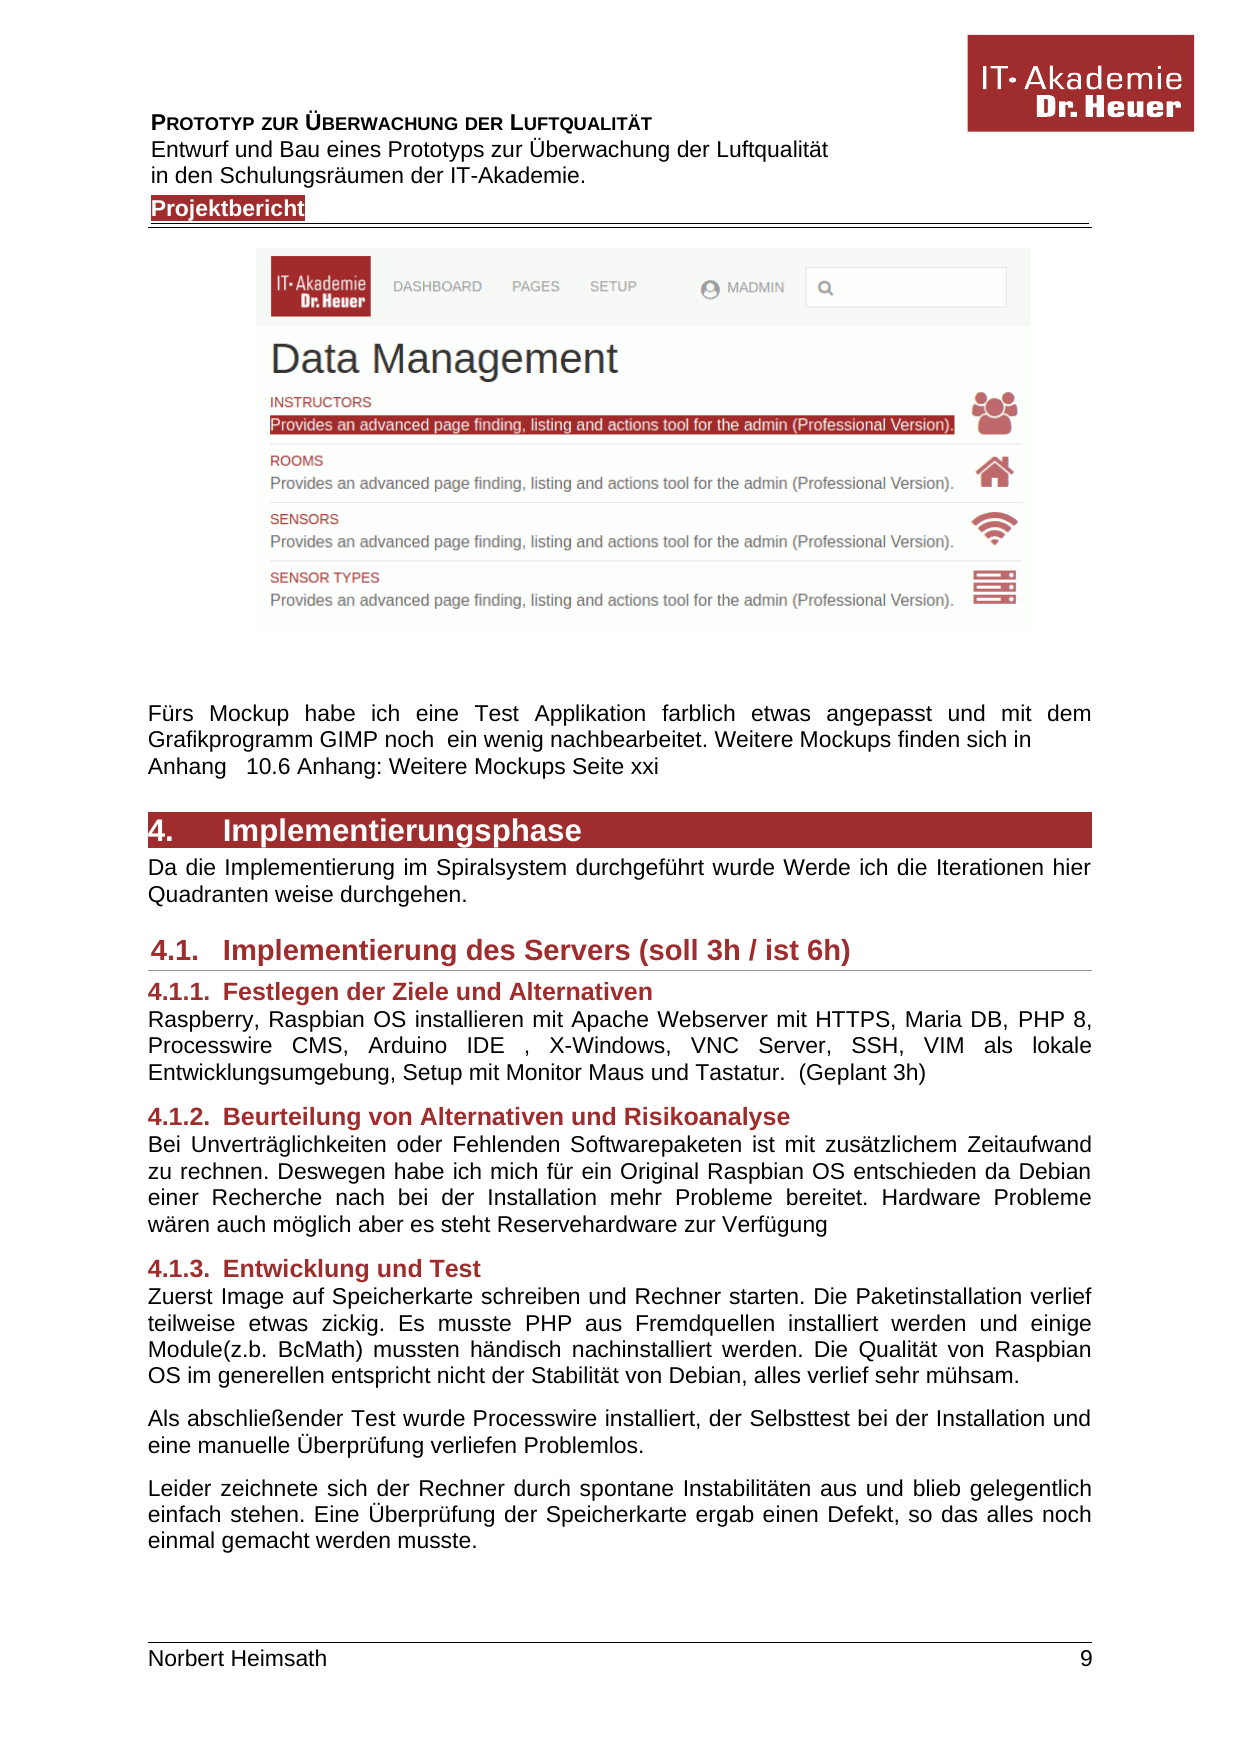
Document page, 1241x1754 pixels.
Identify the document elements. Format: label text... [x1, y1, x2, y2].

text Leider zeichnete sich der Rechner durch spontane Instabilitäten aus und blieb gelegentlich einfach stehen. Eine Überprüfung der Speicherkarte ergab einen Defekt, so das alles noch einmal gemacht werden musste. [148, 1475, 1092, 1554]
list Fürs Mockup habe ich eine Test Applikation farblich etwas angepasst und mit dem Grafikprogramm GIMP noch ein wenig nachbearbeitet. Weitere Mockups finden sich in [148, 674, 1092, 753]
text Als abschließender Test wurde Processwire installiert, der Selbsttest bei der Installation und eine manuelle Überprüfung verliefen Problemlos. [148, 1405, 1092, 1458]
subtitle Implementierung des Servers (soll 3h / ist 6h) [148, 930, 1092, 970]
text Zuerst Image auf Speicherkarte schreiben und Rechner starten. Die Paketinstallation verlief teilweise etwas zickig. Es musste PHP aus Fremdquellen installiert werden und einige Module(z.b. BcMath) mussten händisch nachinstalliert werden. Die Qualität von Raspbian OS im generellen entspricht nicht der Stabilität von Debian, alles verlief sehr mühsam. [148, 1283, 1092, 1389]
text Da die Implementierung im Spiralsystem durchgeführt wurde Werde ich die Iterationen hier Quadranten weise durchgehen. [148, 854, 1092, 907]
text Bei Unverträglichkeiten oder Fehlenden Softwarepaketen ist mit zusätzlichem Zeitaufwand zu rechnen. Deswegen habe ich mich für ein Original Raspbian OS entschieden da Debian einer Recherche nach bei der Installation mehr Probleme bereitet. Hardware Probleme wären auch möglich aber es steht Reservehardware zur Verfügung [148, 1131, 1092, 1237]
subtitle Festlegen der Ziele und Alternativen [148, 977, 1092, 1005]
picture [256, 248, 1031, 631]
text Raspberry, Raspbian OS installieren mit Apache Webserver mit HTTPS, Maria DB, PHP 8, Processwire CMS, Arduino IDE , X-Windows, VNC Server, SSH, VIM als lokale Entwicklungsumgebung, Setup mit Monitor Maus und Tastatur. (Geplant 3h) [148, 1006, 1092, 1085]
subtitle Entwicklung und Test [148, 1254, 1092, 1283]
subtitle Beurteilung von Alternativen und Risikoanalyse [148, 1102, 1092, 1131]
subtitle Implementierungsphase [148, 812, 1092, 848]
list Anhang 10.6 Anhang: Weitere Mockups Seite xxii [148, 753, 1092, 779]
